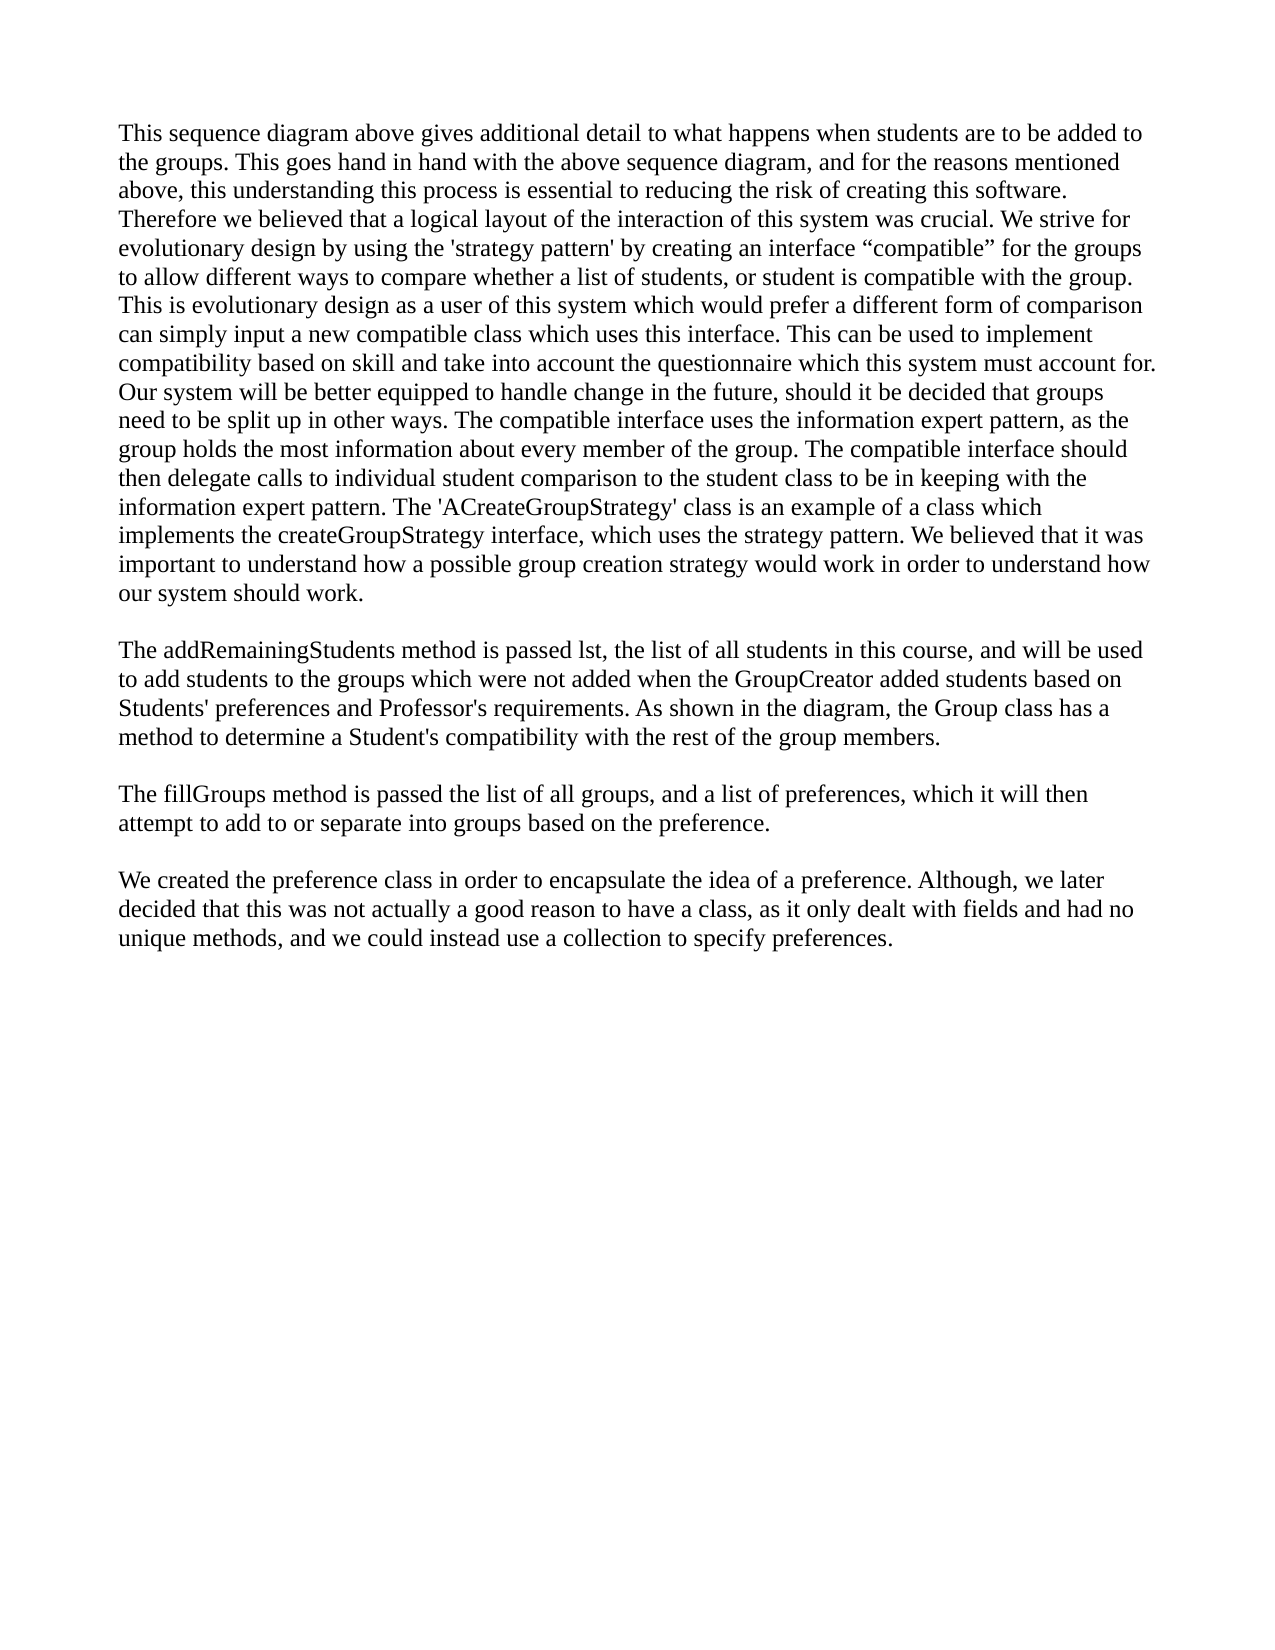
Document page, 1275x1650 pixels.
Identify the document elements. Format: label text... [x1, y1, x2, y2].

text Our system will be better equipped to handle change in the future, should it be decided that groups need to be split up in other ways. The compatible interface uses the information expert pattern, as the group holds the most information about every member of the group. The compatible interface should then delegate calls to individual student comparison to the student class to be in keeping with the information expert pattern. The 'ACreateGroupStrategy' class is an example of a class which implements the createGroupStrategy interface, which uses the strategy pattern. We believed that it was important to understand how a possible group creation strategy would work in order to understand how our system should work. [118, 377, 1157, 607]
text The addRemainingStudents method is passed lst, the list of all students in this course, and will be used to add students to the groups which were not added when the GroupCreator added students based on Students' preferences and Professor's requirements. As shown in the diagram, the Group class has a method to determine a Student's compatibility with the rest of the group members. [118, 636, 1157, 751]
text The fillGroups method is passed the list of all groups, and a list of preferences, which it will then attempt to add to or separate into groups based on the preference. [118, 779, 1157, 837]
text We created the preference class in order to encapsulate the idea of a preference. Although, we later decided that this was not actually a good reason to have a class, as it only dealt with fields and had no unique methods, and we could instead use a collection to specify preferences. [118, 866, 1157, 952]
text This sequence diagram above gives additional detail to what happens when students are to be added to the groups. This goes hand in hand with the above sequence diagram, and for the reasons mentioned above, this understanding this process is essential to reducing the risk of creating this software. Therefore we believed that a logical layout of the interaction of this system was crucial. We strive for evolutionary design by using the 'strategy pattern' by creating an interface “compatible” for the groups to allow different ways to compare whether a list of students, or student is compatible with the group. This is evolutionary design as a user of this system which would prefer a different form of comparison can simply input a new compatible class which uses this interface. This can be used to implement compatibility based on skill and take into account the questionnaire which this system must account for. [118, 118, 1157, 377]
